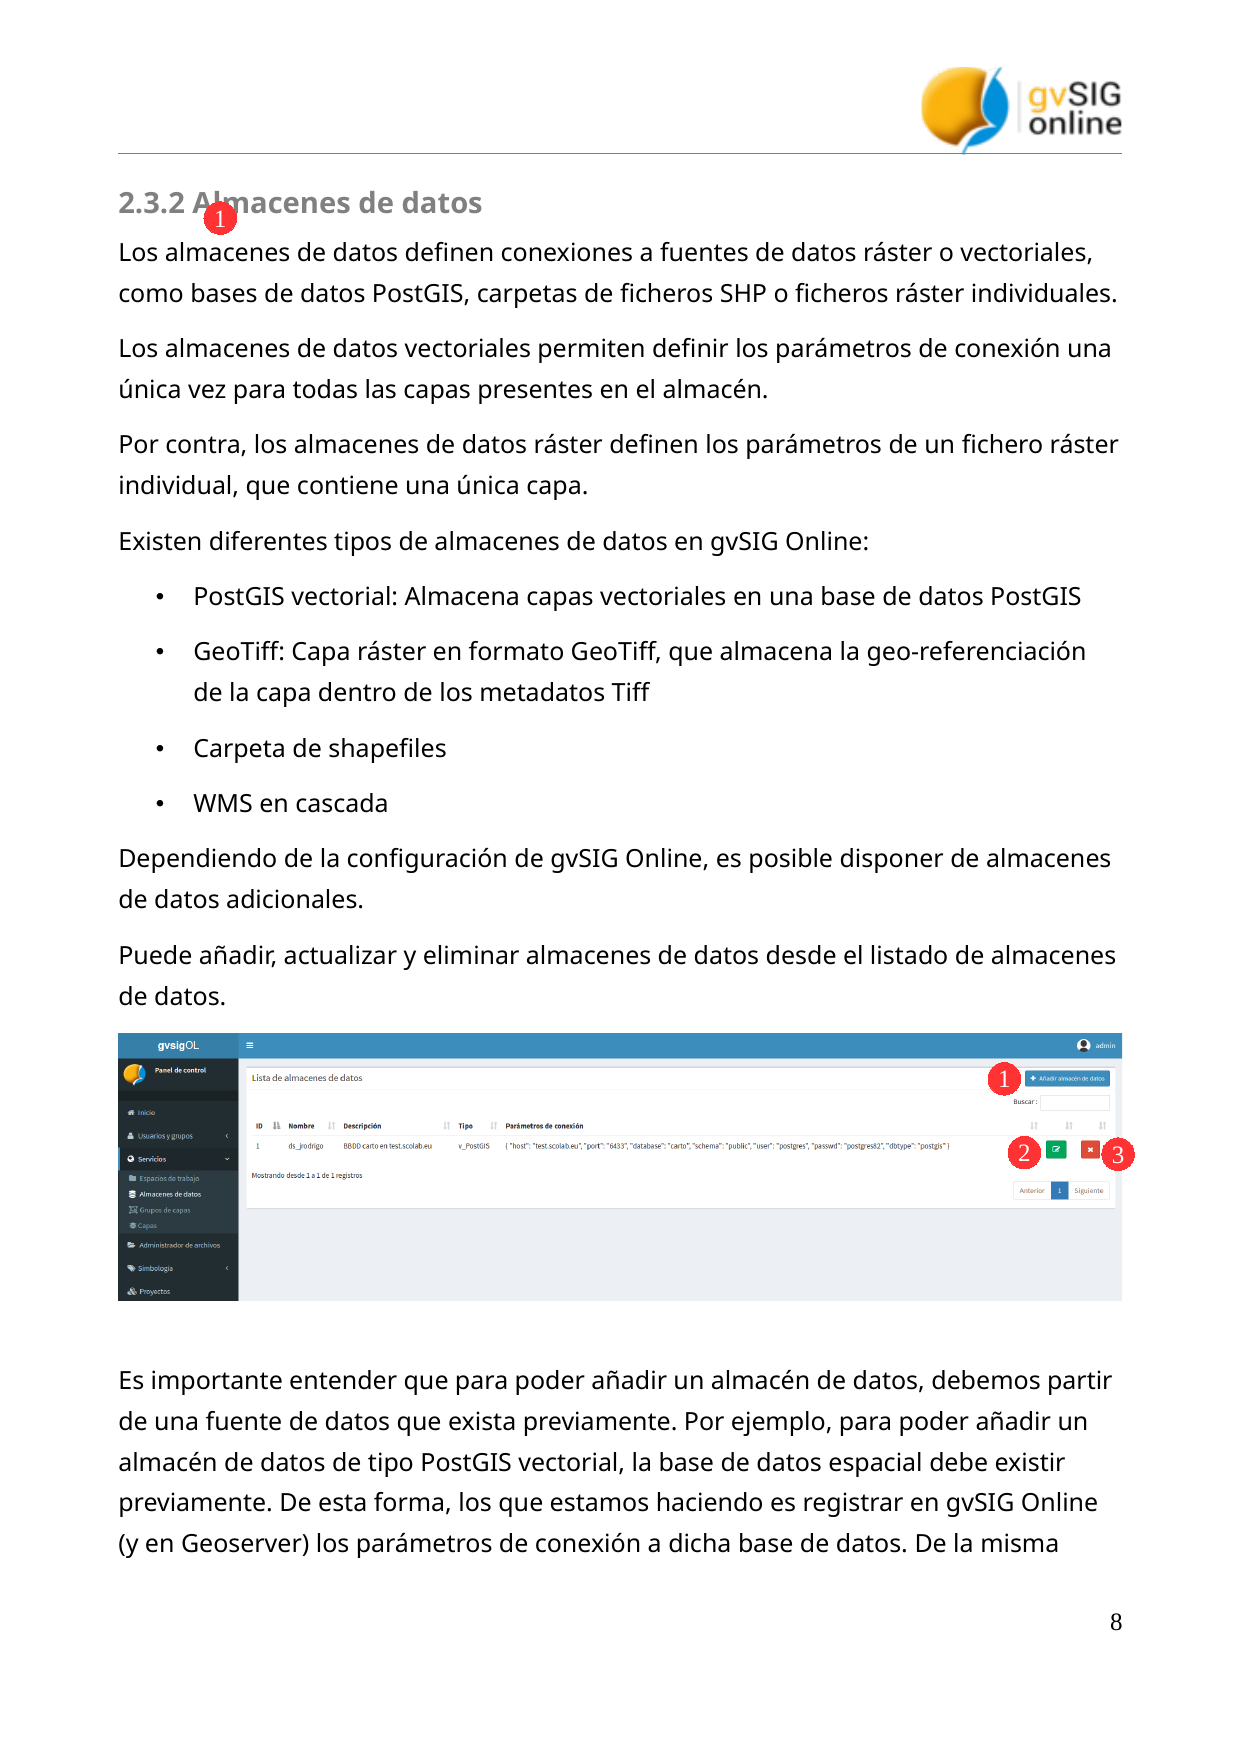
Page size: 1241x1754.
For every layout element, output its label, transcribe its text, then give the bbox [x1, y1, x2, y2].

subtitle 2.3.2 Almacenes de datos [118, 182, 1122, 222]
text Puede añadir, actualizar y eliminar almacenes de datos desde el listado de almacenes de datos. [118, 937, 1122, 1012]
list PostGIS vectorial: Almacena capas vectoriales en una base de datos PostGIS [156, 579, 1122, 613]
text Los almacenes de datos definen conexiones a fuentes de datos ráster o vectoriales, como bases de datos PostGIS, carpetas de ficheros SHP o ficheros ráster individuales. [118, 234, 1122, 309]
text Dependiendo de la configuración de gvSIG Online, es posible disponer de almacenes de datos adicionales. [118, 841, 1122, 916]
text Es importante entender que para poder añadir un almacén de datos, debemos partir de una fuente de datos que exista previamente. Por ejemplo, para poder añadir un almacén de datos de tipo PostGIS vectorial, la base de datos espacial debe existir previamente. De esta forma, los que estamos haciendo es registrar en gvSIG Online (y en Geoserver) los parámetros de conexión a dicha base de datos. De la misma [118, 1362, 1122, 1560]
text Por contra, los almacenes de datos ráster definen los parámetros de un fichero ráster individual, que contiene una única capa. [118, 427, 1122, 502]
list Carpeta de shapefiles [156, 730, 1122, 764]
list GeoTiff: Capa ráster en formato GeoTiff, que almacena la geo-referenciación de la capa dentro de los metadatos Tiff [156, 634, 1122, 709]
picture [118, 1033, 1123, 1301]
text Existen diferentes tipos de almacenes de datos en gvSIG Online: [118, 523, 1122, 557]
text Los almacenes de datos vectoriales permiten definir los parámetros de conexión una única vez para todas las capas presentes en el almacén. [118, 331, 1122, 406]
picture [921, 67, 1122, 155]
list WMS en cascada [156, 786, 1122, 820]
